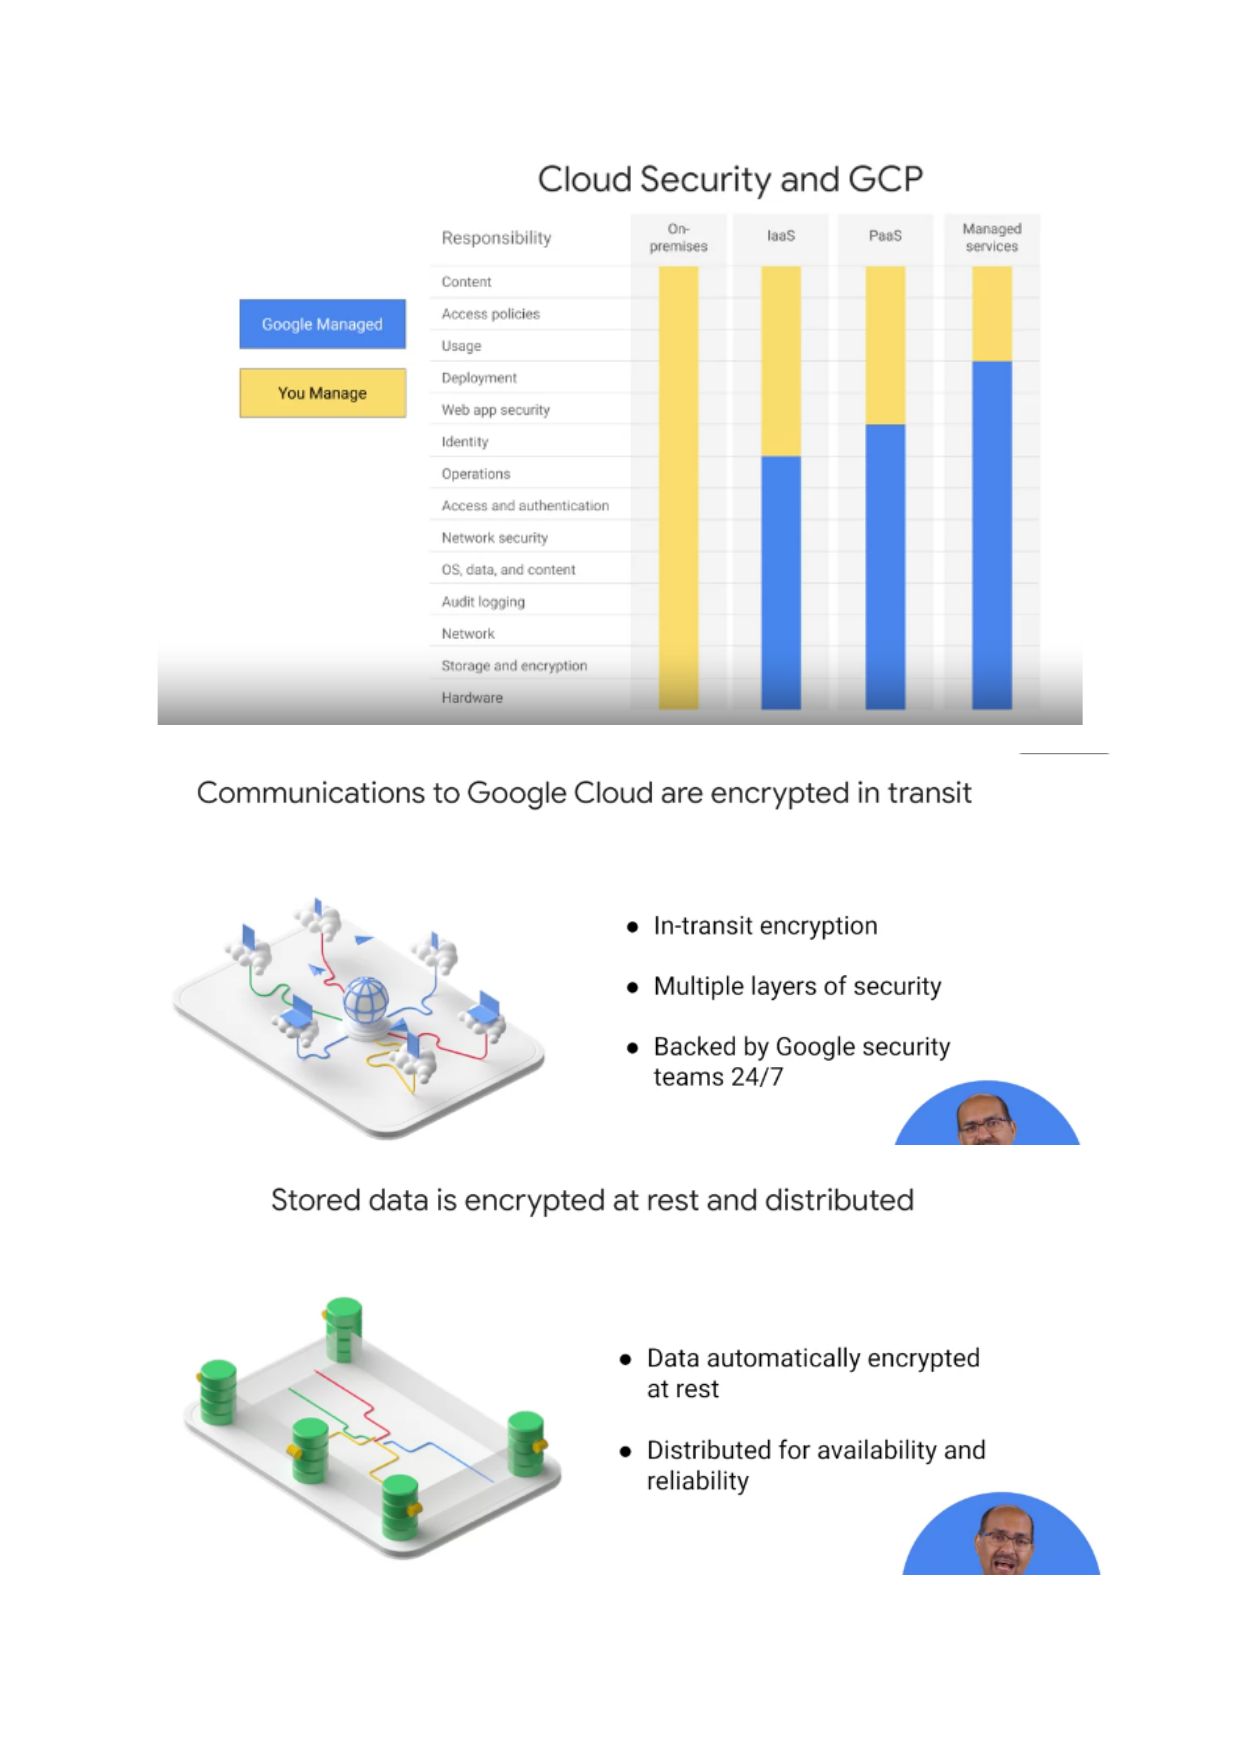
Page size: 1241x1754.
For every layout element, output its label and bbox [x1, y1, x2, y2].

picture [118, 753, 1123, 1145]
picture [118, 1173, 1123, 1575]
picture [157, 118, 1083, 725]
